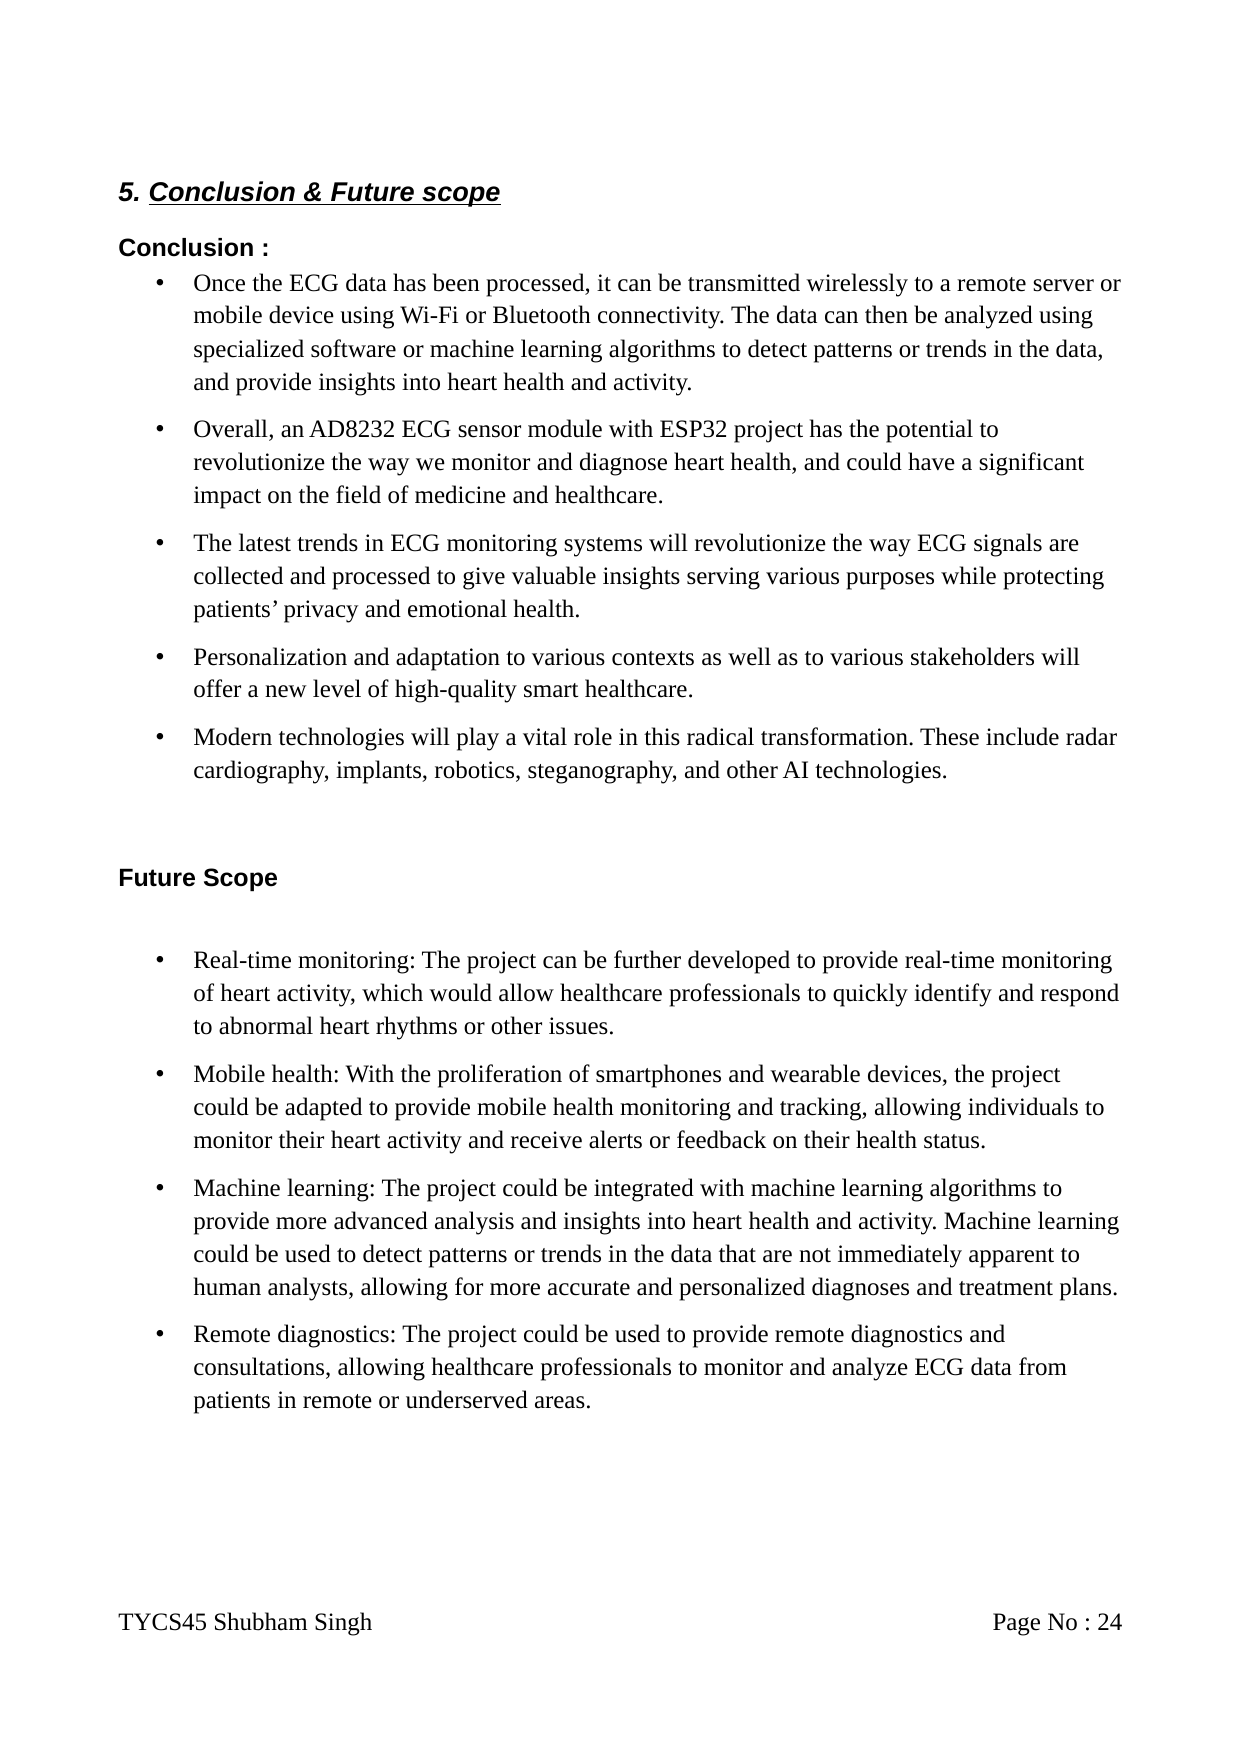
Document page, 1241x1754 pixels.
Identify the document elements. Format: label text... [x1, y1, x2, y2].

list The latest trends in ECG monitoring systems will revolutionize the way ECG signals are collected and processed to give valuable insights serving various purposes while protecting patients’ privacy and emotional health. [156, 528, 1122, 623]
list Mobile health: With the proliferation of smartphones and wearable devices, the project could be adapted to provide mobile health monitoring and tracking, allowing individuals to monitor their heart activity and receive alerts or feedback on their health status. [156, 1059, 1122, 1154]
subtitle 5. Conclusion & Future scope [118, 176, 1122, 208]
list Real-time monitoring: The project can be further developed to provide real-time monitoring of heart activity, which would allow healthcare professionals to quickly identify and respond to abnormal heart rhythms or other issues. [156, 945, 1122, 1040]
list Personalization and adaptation to various contexts as well as to various stakeholders will offer a new level of high-quality smart healthcare. [156, 642, 1122, 703]
list Machine learning: The project could be integrated with machine learning algorithms to provide more advanced analysis and insights into heart health and activity. Machine learning could be used to detect patterns or trends in the data that are not immediately apparent to human analysts, allowing for more accurate and personalized diagnoses and treatment plans. [156, 1173, 1122, 1301]
subtitle Future Scope [118, 863, 1122, 892]
list Remote diagnostics: The project could be used to provide remote diagnostics and consultations, allowing healthcare professionals to monitor and analyze ECG data from patients in remote or underserved areas. [156, 1319, 1122, 1414]
list Overall, an AD8232 ECG sensor module with ESP32 project has the potential to revolutionize the way we monitor and diagnose heart health, and could have a significant impact on the field of medicine and healthcare. [156, 414, 1122, 509]
list Modern technologies will play a vital role in this radical transformation. These include radar cardiography, implants, robotics, steganography, and other AI technologies. [156, 722, 1122, 784]
list Once the ECG data has been processed, it can be transmitted wirelessly to a remote server or mobile device using Wi-Fi or Bluetooth connectivity. The data can then be analyzed using specialized software or machine learning algorithms to detect patterns or trends in the data, and provide insights into heart health and activity. [156, 268, 1122, 395]
subtitle Conclusion : [118, 233, 1122, 261]
